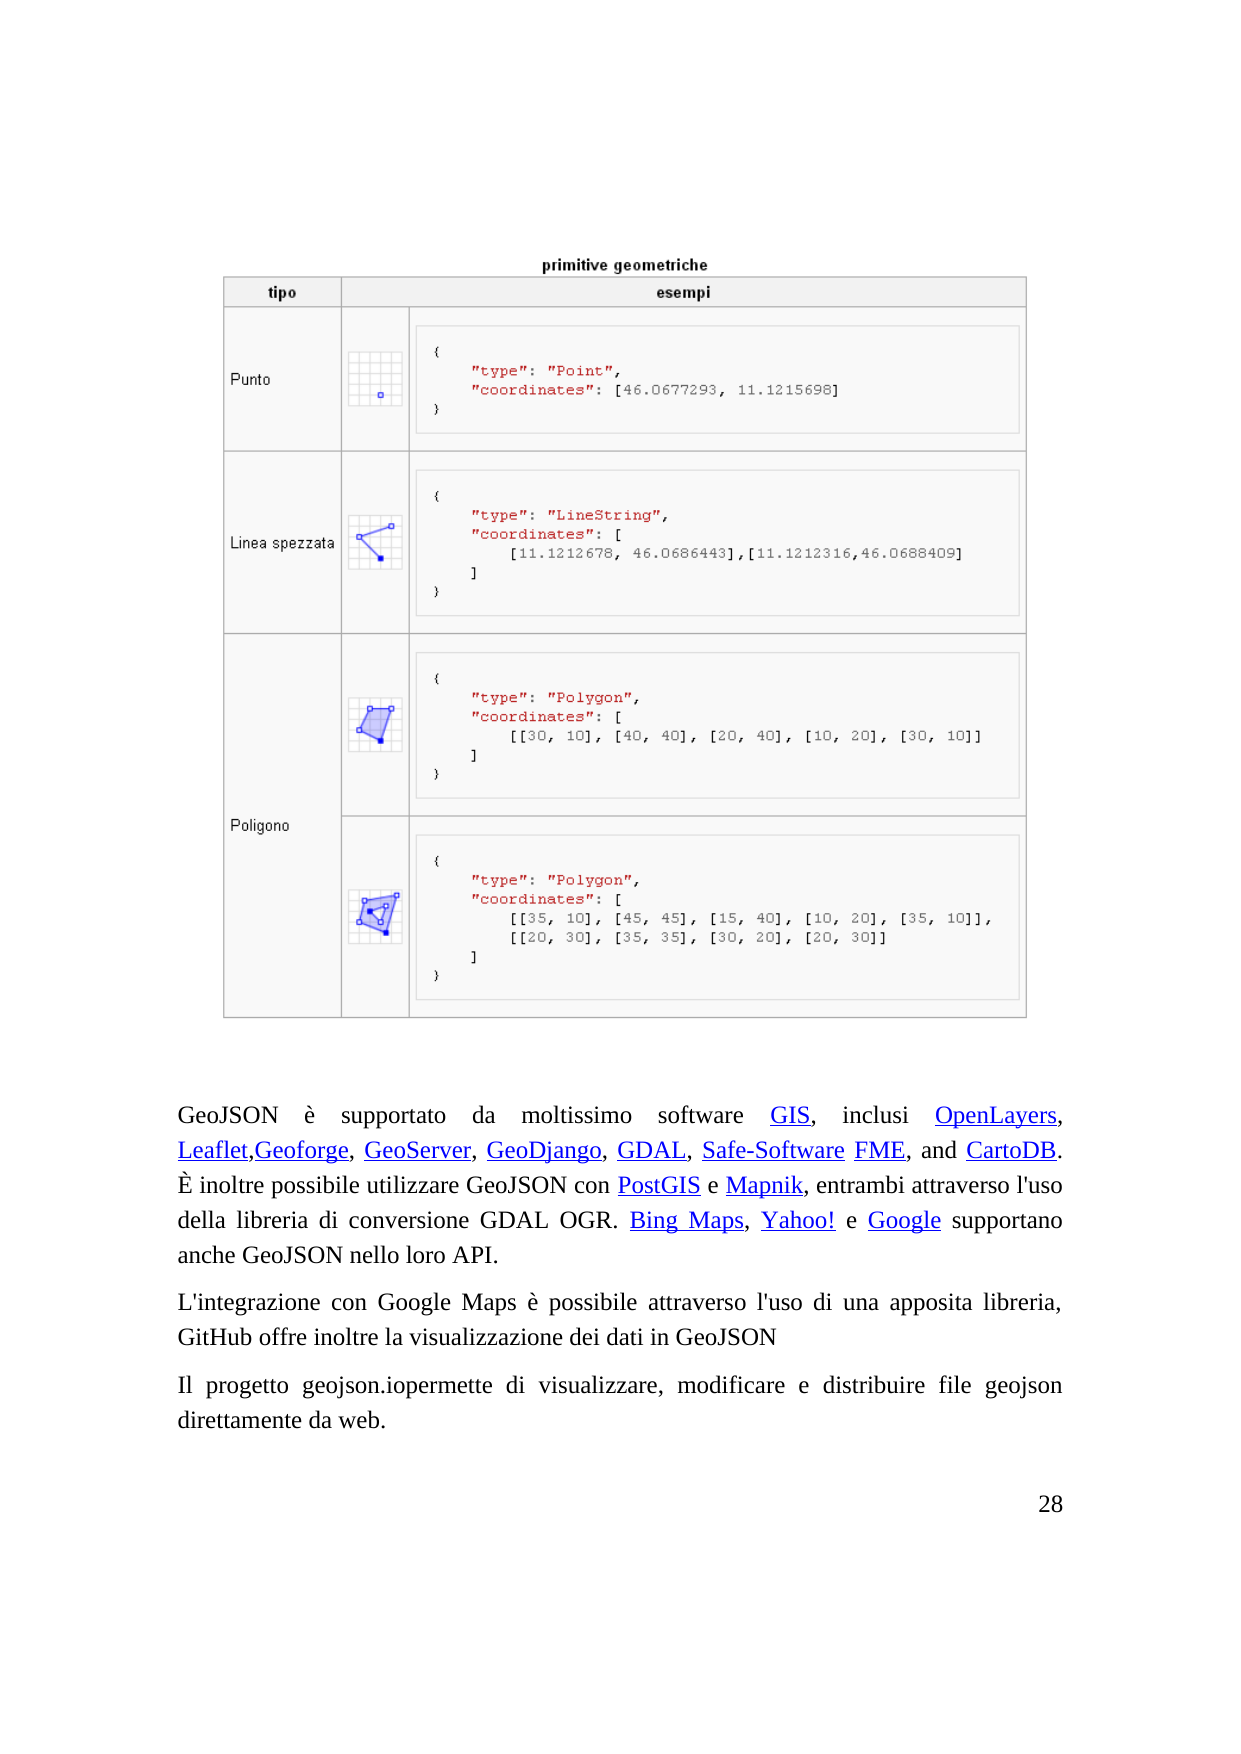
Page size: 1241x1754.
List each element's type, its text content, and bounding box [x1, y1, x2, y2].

text Il progetto geojson.iopermette di visualizzare, modificare e distribuire file geojson direttamente da web. [177, 1364, 1063, 1434]
text GeoJSON è supportato da moltissimo software GIS, inclusi OpenLayers, Leaflet,Geoforge, GeoServer, GeoDjango, GDAL, Safe-Software FME, and CartoDB. È inoltre possibile utilizzare GeoJSON con PostGIS e Mapnik, entrambi attraverso l'uso della libreria di conversione GDAL OGR. Bing Maps, Yahoo! e Google supportano anche GeoJSON nello loro API. [177, 1094, 1063, 1269]
picture [198, 236, 1042, 1028]
text L'integrazione con Google Maps è possibile attraverso l'uso di una apposita libreria, GitHub offre inoltre la visualizzazione dei dati in GeoJSON [177, 1281, 1063, 1351]
